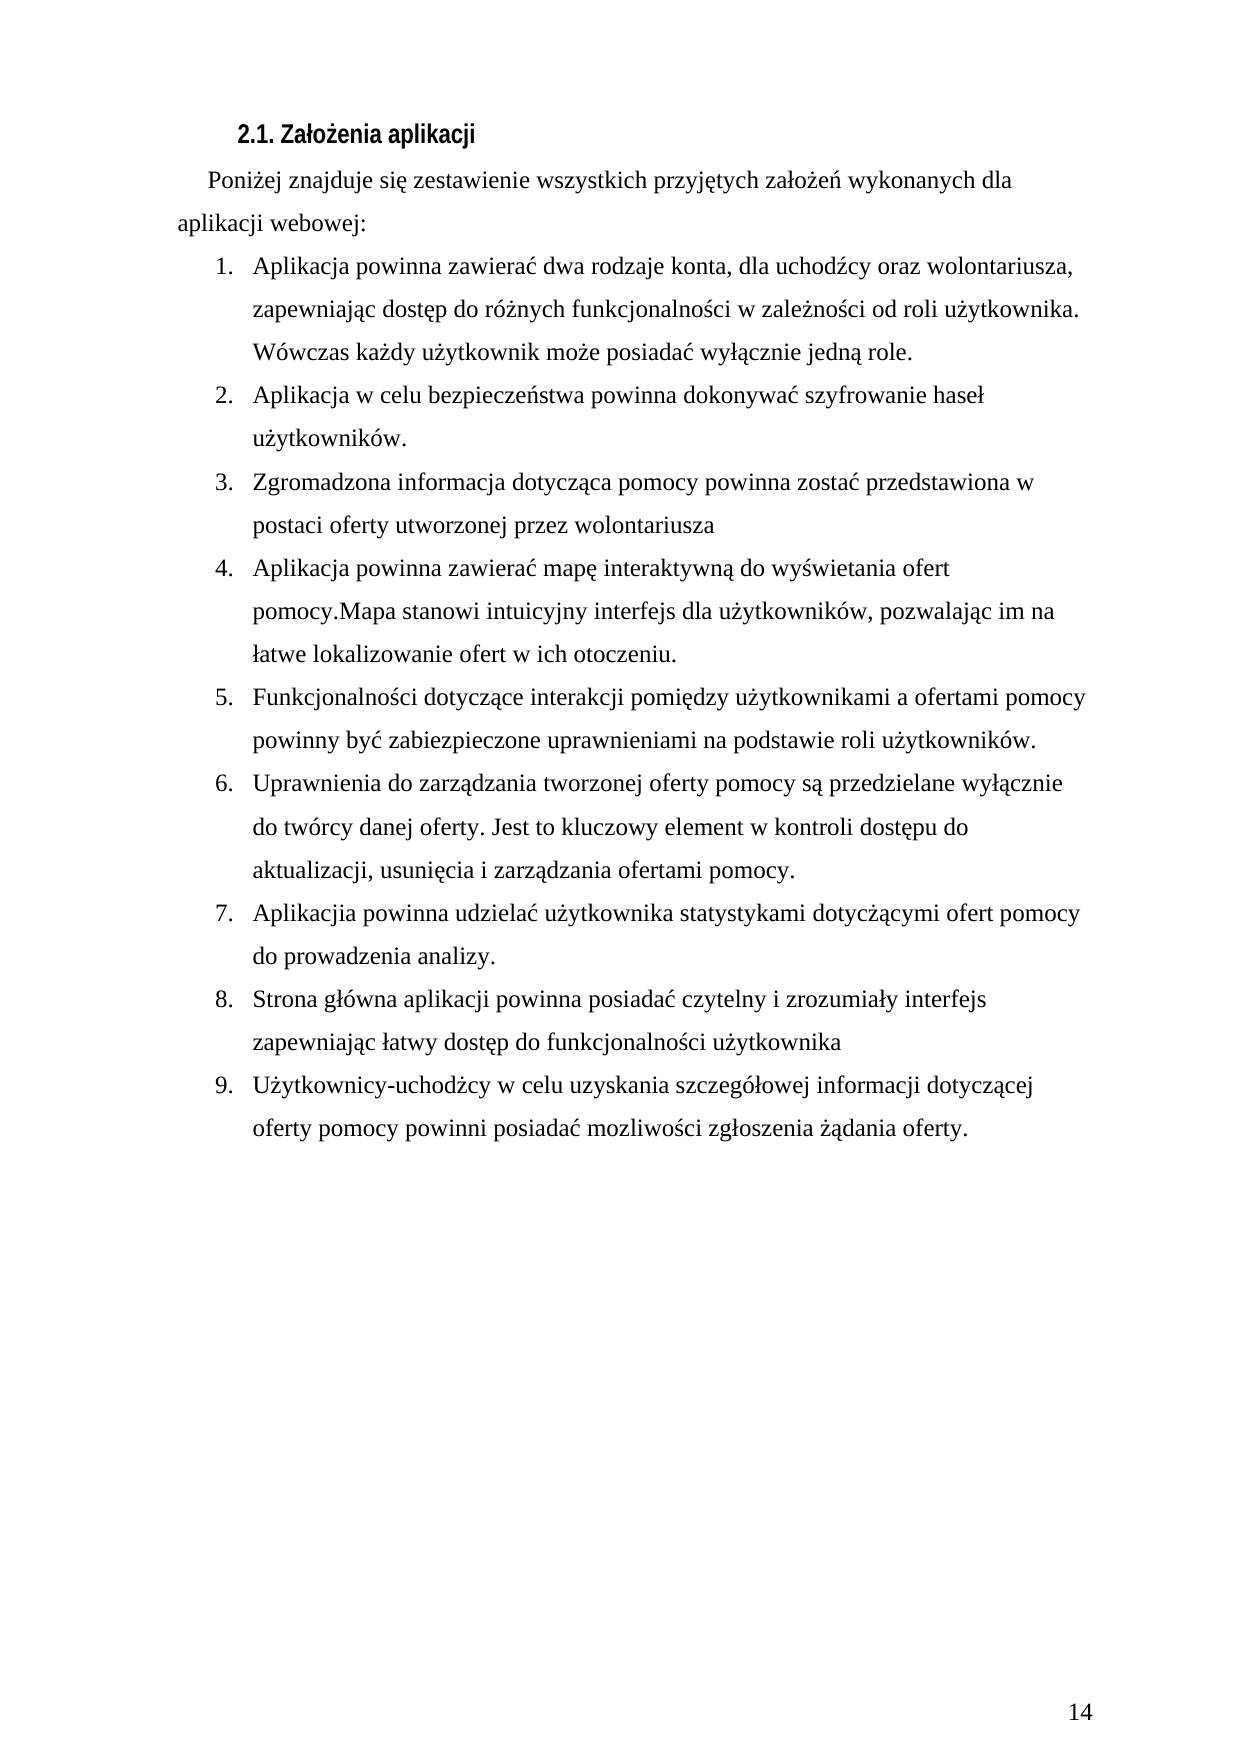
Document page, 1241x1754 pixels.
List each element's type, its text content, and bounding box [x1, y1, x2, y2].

text Poniżej znajduje się zestawienie wszystkich przyjętych założeń wykonanych dla aplikacji webowej: [177, 165, 1092, 237]
list Wówczas każdy użytkownik może posiadać wyłącznie jedną role. [215, 337, 1092, 366]
list Aplikacja powinna zawierać mapę interaktywną do wyświetania ofert pomocy.Mapa stanowi intuicyjny interfejs dla użytkowników, pozwalając im na łatwe lokalizowanie ofert w ich otoczeniu. [215, 553, 1092, 668]
list Aplikacja w celu bezpieczeństwa powinna dokonywać szyfrowanie haseł użytkowników. [215, 380, 1092, 452]
list Aplikacjia powinna udzielać użytkownika statystykami dotycżącymi ofert pomocy do prowadzenia analizy. [215, 898, 1092, 970]
list Funkcjonalności dotyczące interakcji pomiędzy użytkownikami a ofertami pomocy powinny być zabiezpieczone uprawnieniami na podstawie roli użytkowników. [215, 682, 1092, 754]
text 2.1. Założenia aplikacji [207, 118, 1092, 149]
list Strona główna aplikacji powinna posiadać czytelny i zrozumiały interfejs zapewniając łatwy dostęp do funkcjonalności użytkownika [215, 984, 1092, 1056]
list Aplikacja powinna zawierać dwa rodzaje konta, dla uchodźcy oraz wolontariusza, zapewniając dostęp do różnych funkcjonalności w zależności od roli użytkownika. [215, 251, 1092, 323]
list Zgromadzona informacja dotycząca pomocy powinna zostać przedstawiona w postaci oferty utworzonej przez wolontariusza [215, 467, 1092, 538]
list Uprawnienia do zarządzania tworzonej oferty pomocy są przedzielane wyłącznie do twórcy danej oferty. Jest to kluczowy element w kontroli dostępu do aktualizacji, usunięcia i zarządzania ofertami pomocy. [215, 768, 1092, 883]
list Użytkownicy-uchodżcy w celu uzyskania szczegółowej informacji dotyczącej oferty pomocy powinni posiadać mozliwości zgłoszenia żądania oferty. [215, 1070, 1092, 1142]
